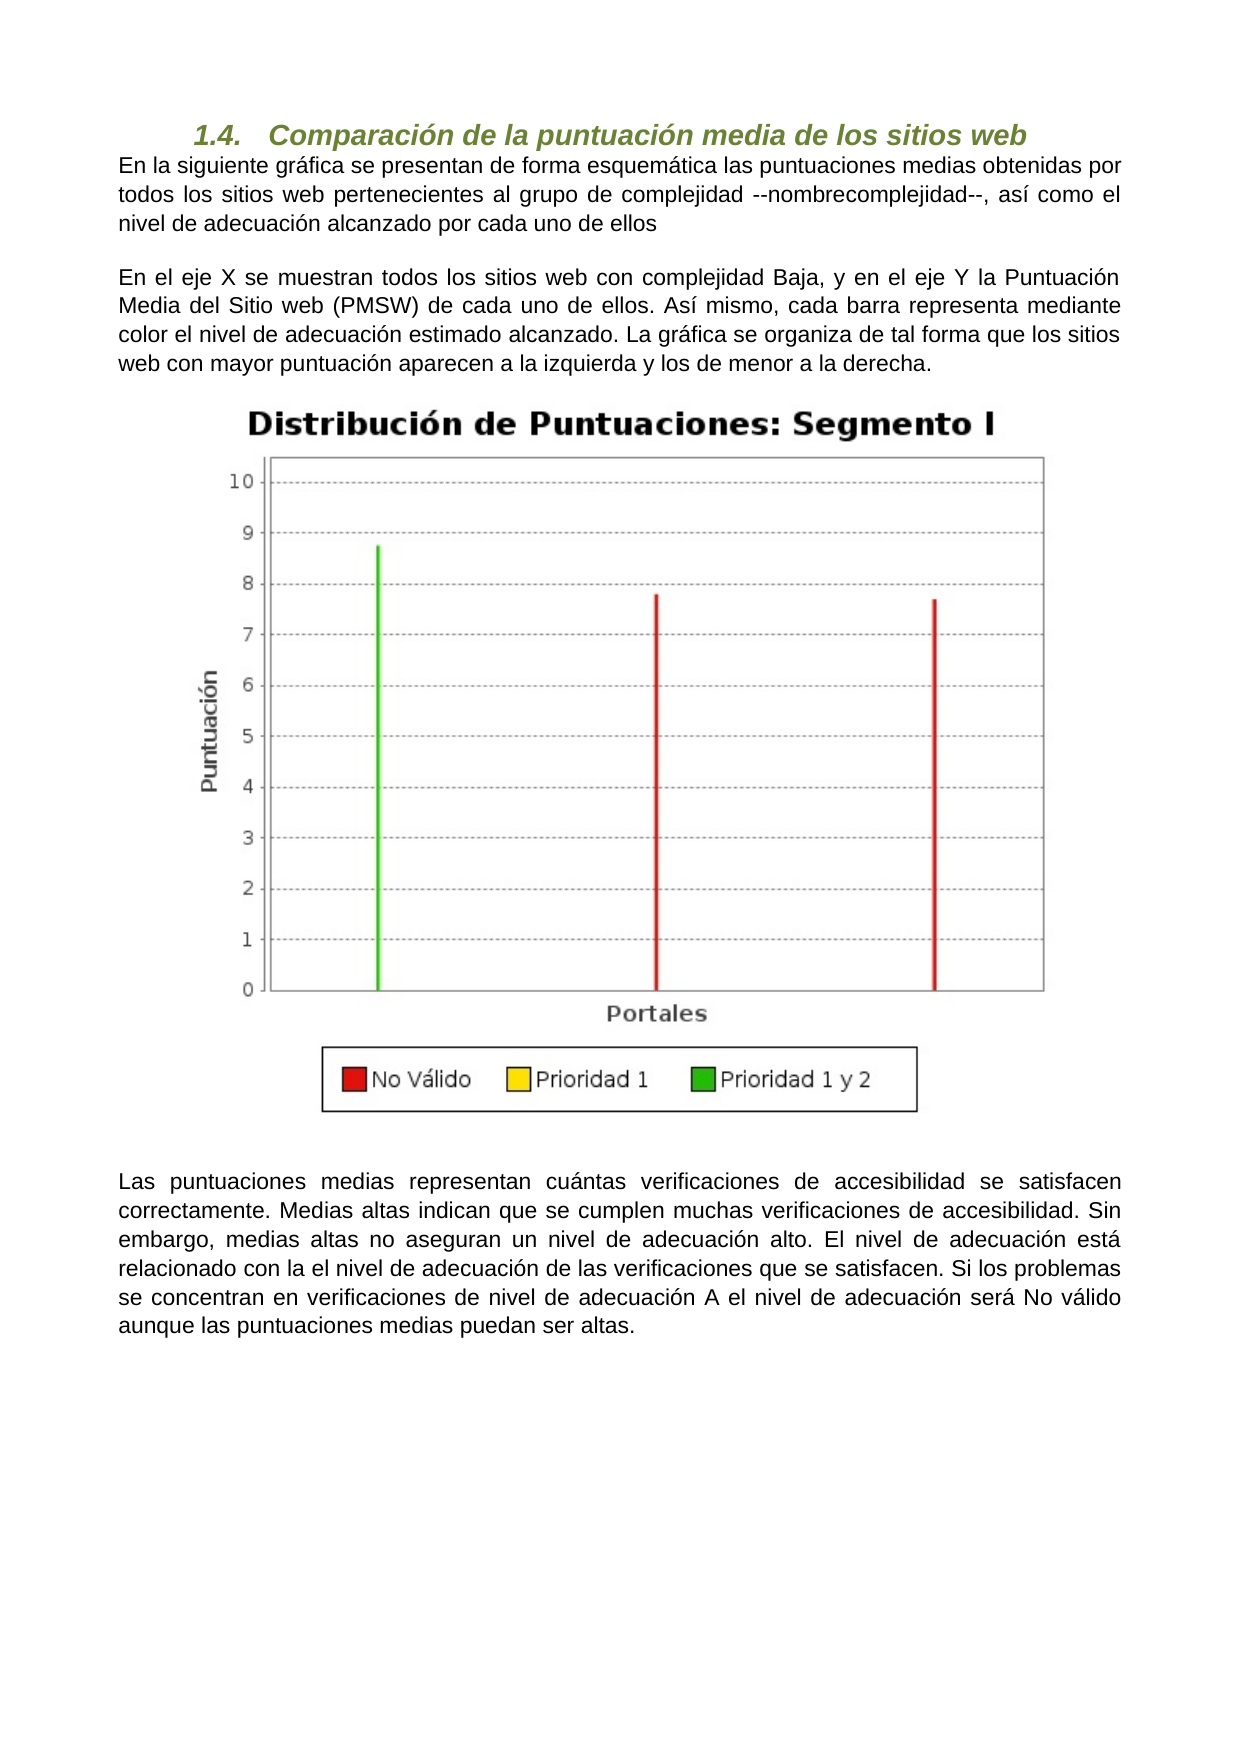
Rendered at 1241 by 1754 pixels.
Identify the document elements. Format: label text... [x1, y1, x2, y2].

text Las puntuaciones medias representan cuántas verificaciones de accesibilidad se satisfacen correctamente. Medias altas indican que se cumplen muchas verificaciones de accesibilidad. Sin embargo, medias altas no aseguran un nivel de adecuación alto. El nivel de adecuación está relacionado con la el nivel de adecuación de las verificaciones que se satisfacen. Si los problemas se concentran en verificaciones de nivel de adecuación A el nivel de adecuación será No válido aunque las puntuaciones medias puedan ser altas. [118, 1168, 1122, 1339]
picture [178, 404, 1062, 1114]
text En el eje X se muestran todos los sitios web con complejidad Baja, y en el eje Y la Puntuación Media del Sitio web (PMSW) de cada uno de ellos. Así mismo, cada barra representa mediante color el nivel de adecuación estimado alcanzado. La gráfica se organiza de tal forma que los sitios web con mayor puntuación aparecen a la izquierda y los de menor a la derecha. [118, 263, 1122, 377]
text En la siguiente gráfica se presentan de forma esquemática las puntuaciones medias obtenidas por todos los sitios web pertenecientes al grupo de complejidad --nombrecomplejidad--, así como el nivel de adecuación alcanzado por cada uno de ellos [118, 152, 1122, 236]
subtitle Comparación de la puntuación media de los sitios web [185, 118, 1122, 152]
